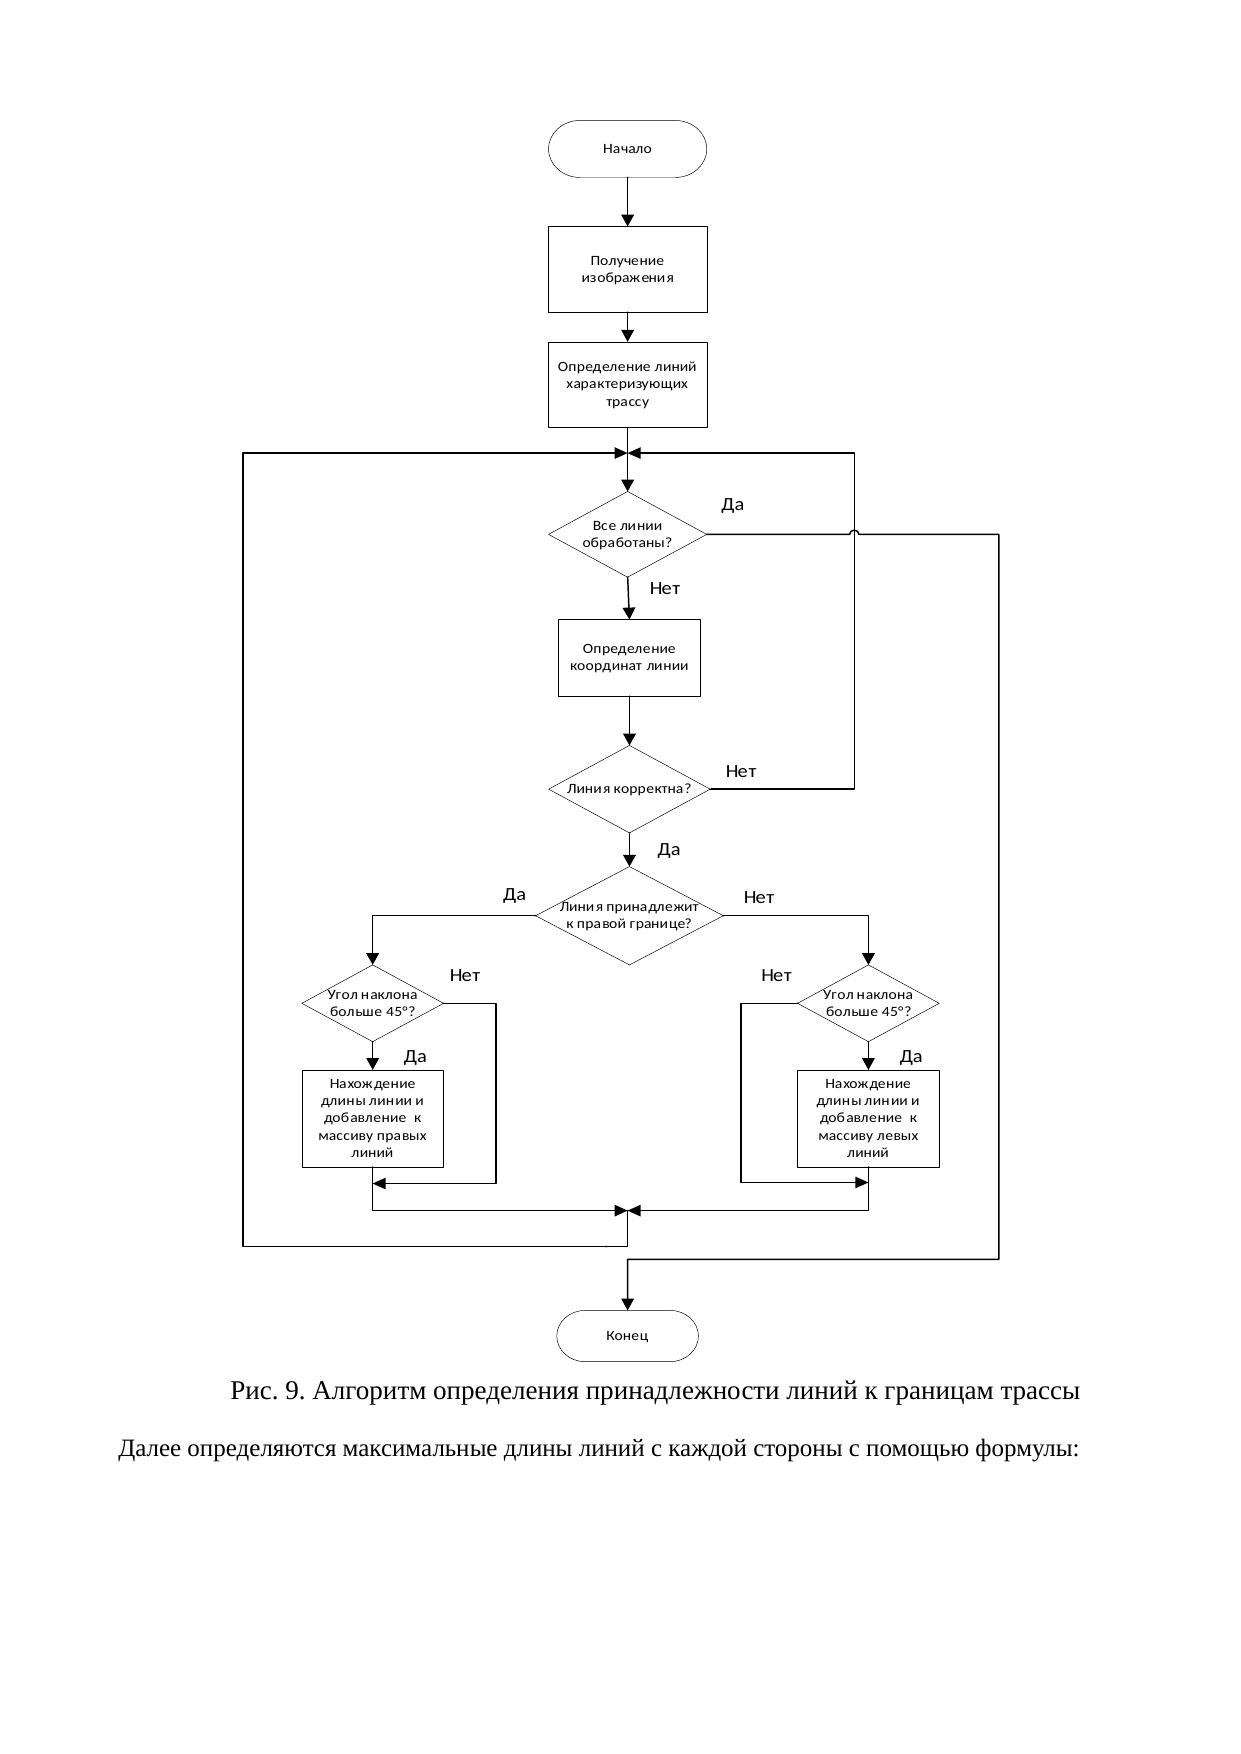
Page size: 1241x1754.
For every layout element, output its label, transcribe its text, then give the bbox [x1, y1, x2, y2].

text Далее определяются максимальные длины линий с каждой стороны с помощью формулы: [118, 1433, 1122, 1462]
text Рис. 9. Алгоритм определения принадлежности линий к границам трассы [118, 1374, 1122, 1406]
